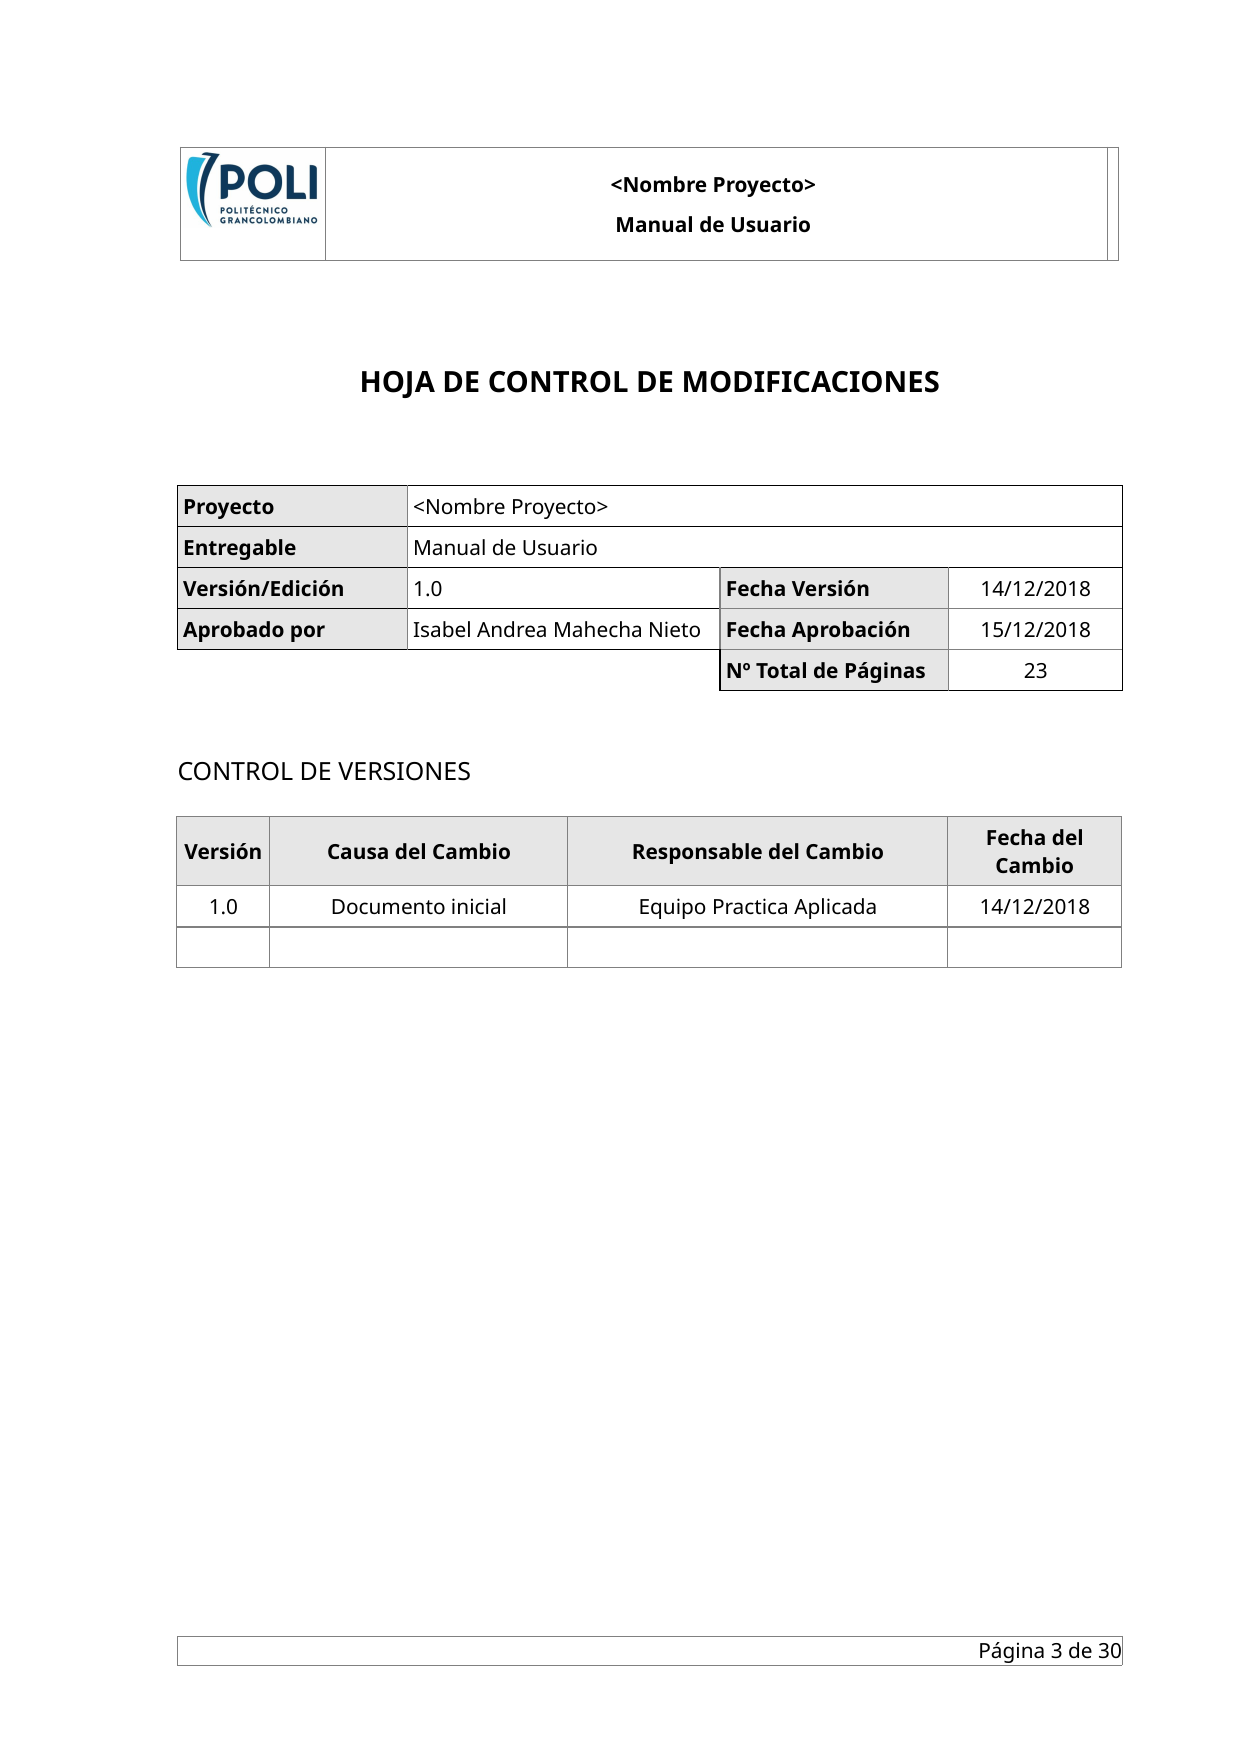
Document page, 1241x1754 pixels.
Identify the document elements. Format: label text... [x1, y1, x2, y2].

table_cell Equipo Practica Aplicada [568, 886, 947, 926]
table_cell Isabel Andrea Mahecha Nieto [408, 609, 719, 649]
table_cell [177, 928, 269, 967]
table_cell 14/12/2018 [949, 568, 1122, 608]
table_cell Fecha Aprobación [721, 609, 948, 649]
table_header Mesa de Ayuda [408, 486, 1122, 526]
table_cell Documento inicial [270, 886, 567, 926]
table_cell 1.0 [177, 886, 269, 926]
table_cell Aprobado por [178, 609, 407, 649]
table_cell [568, 928, 947, 967]
table_cell Fecha Versión [721, 568, 948, 608]
text CONTROL DE VERSIONES [177, 753, 1122, 788]
table_header Causa del Cambio [270, 817, 567, 885]
table_header Responsable del Cambio [568, 817, 947, 885]
table_header Proyecto [178, 486, 407, 526]
table_header Fecha del Cambio [948, 817, 1121, 885]
table_cell [270, 928, 567, 967]
table_cell 14/12/2018 [948, 886, 1121, 926]
table_cell Entregable [178, 527, 407, 567]
table_cell [407, 650, 719, 690]
table_cell Manual de Usuario [408, 527, 1122, 567]
table_cell 15/12/2018 [949, 609, 1122, 649]
table_cell Nº Total de Páginas [721, 650, 948, 690]
table_header Versión [177, 817, 269, 885]
table_cell Versión/Edición [178, 568, 407, 608]
table_cell [948, 928, 1121, 967]
table_cell 1.0 [408, 568, 719, 608]
table_cell [177, 650, 407, 690]
text HOJA DE CONTROL DE MODIFICACIONES [177, 361, 1122, 401]
table_cell 23 [949, 650, 1122, 690]
